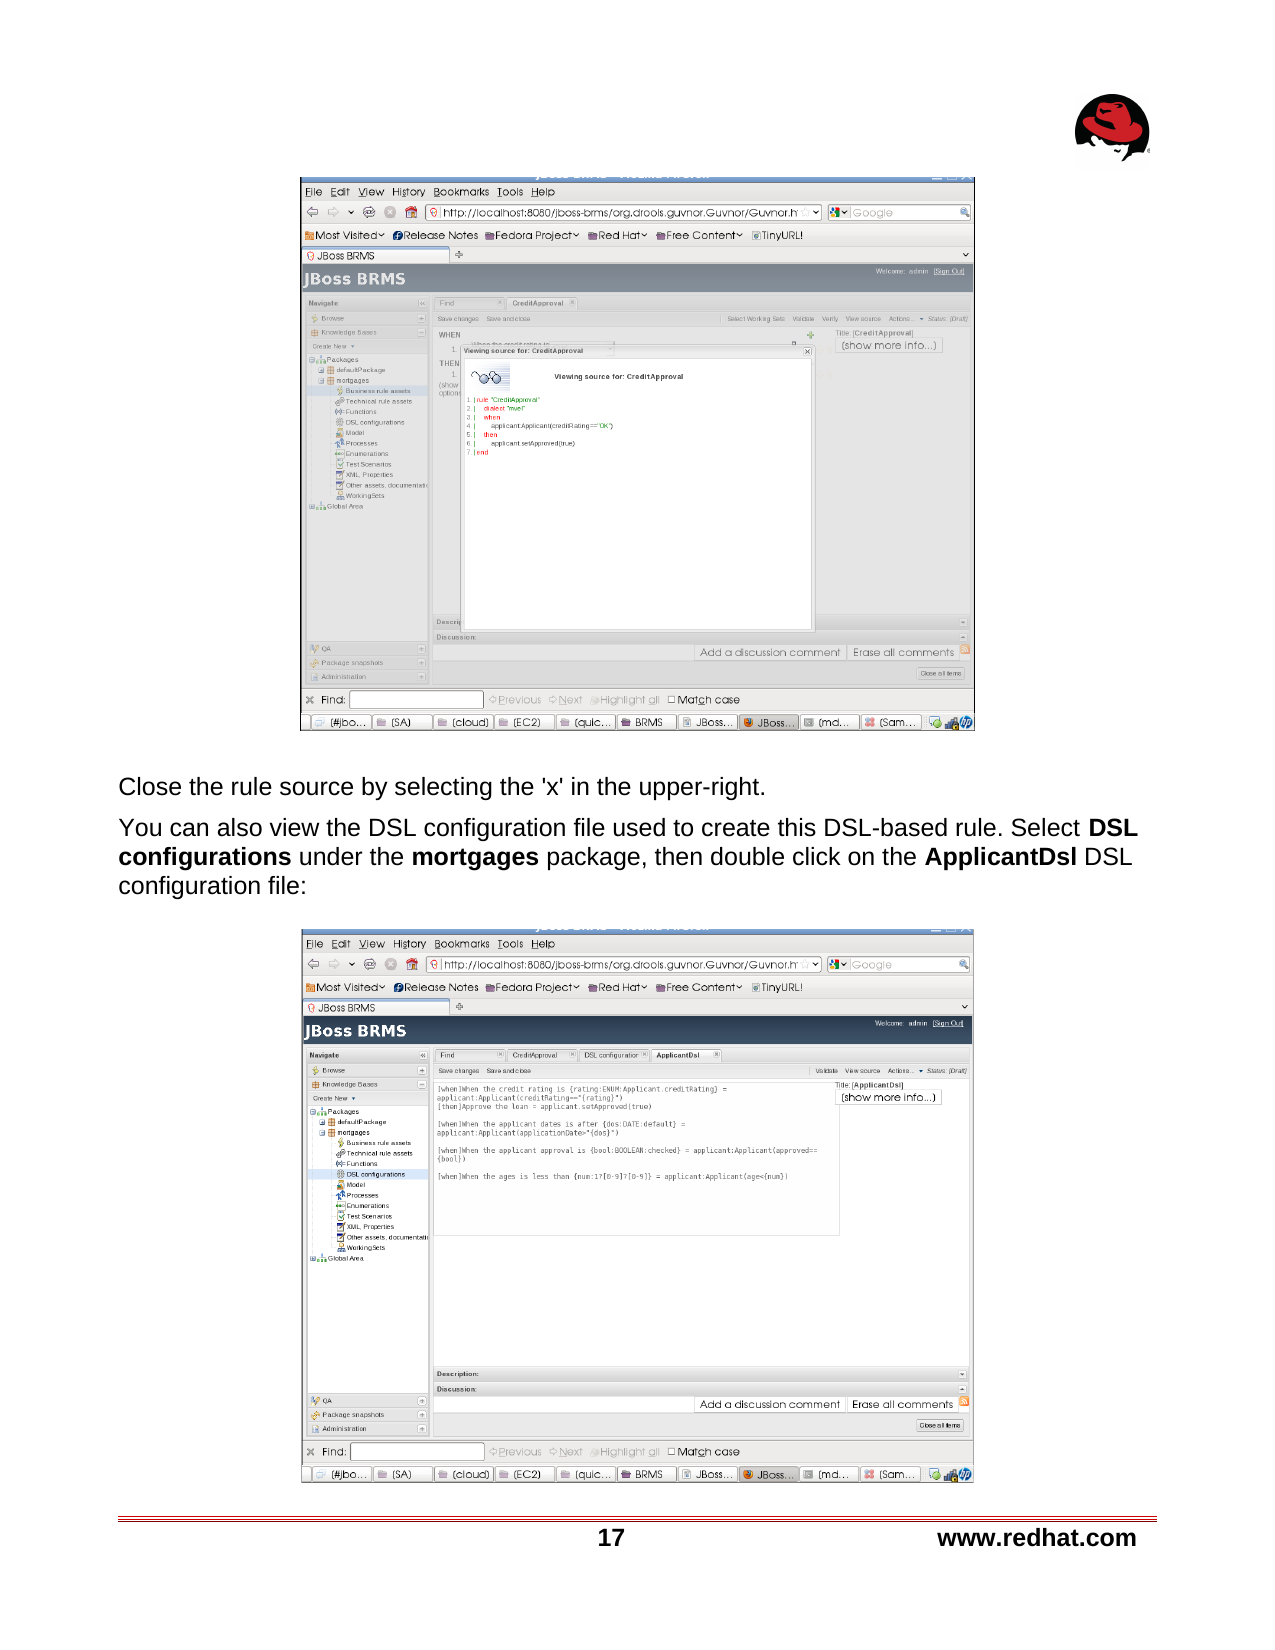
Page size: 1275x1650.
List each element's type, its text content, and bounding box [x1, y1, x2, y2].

text You can also view the DSL configuration file used to create this DSL-based rule. Select DSL configurations under the mortgages package, then double click on the ApplicantDsl DSL configuration file: [118, 813, 1157, 900]
text Close the rule source by selecting the 'x' in the upper-right. [118, 772, 1157, 801]
picture [300, 177, 975, 731]
picture [301, 929, 974, 1483]
picture [1075, 94, 1150, 170]
